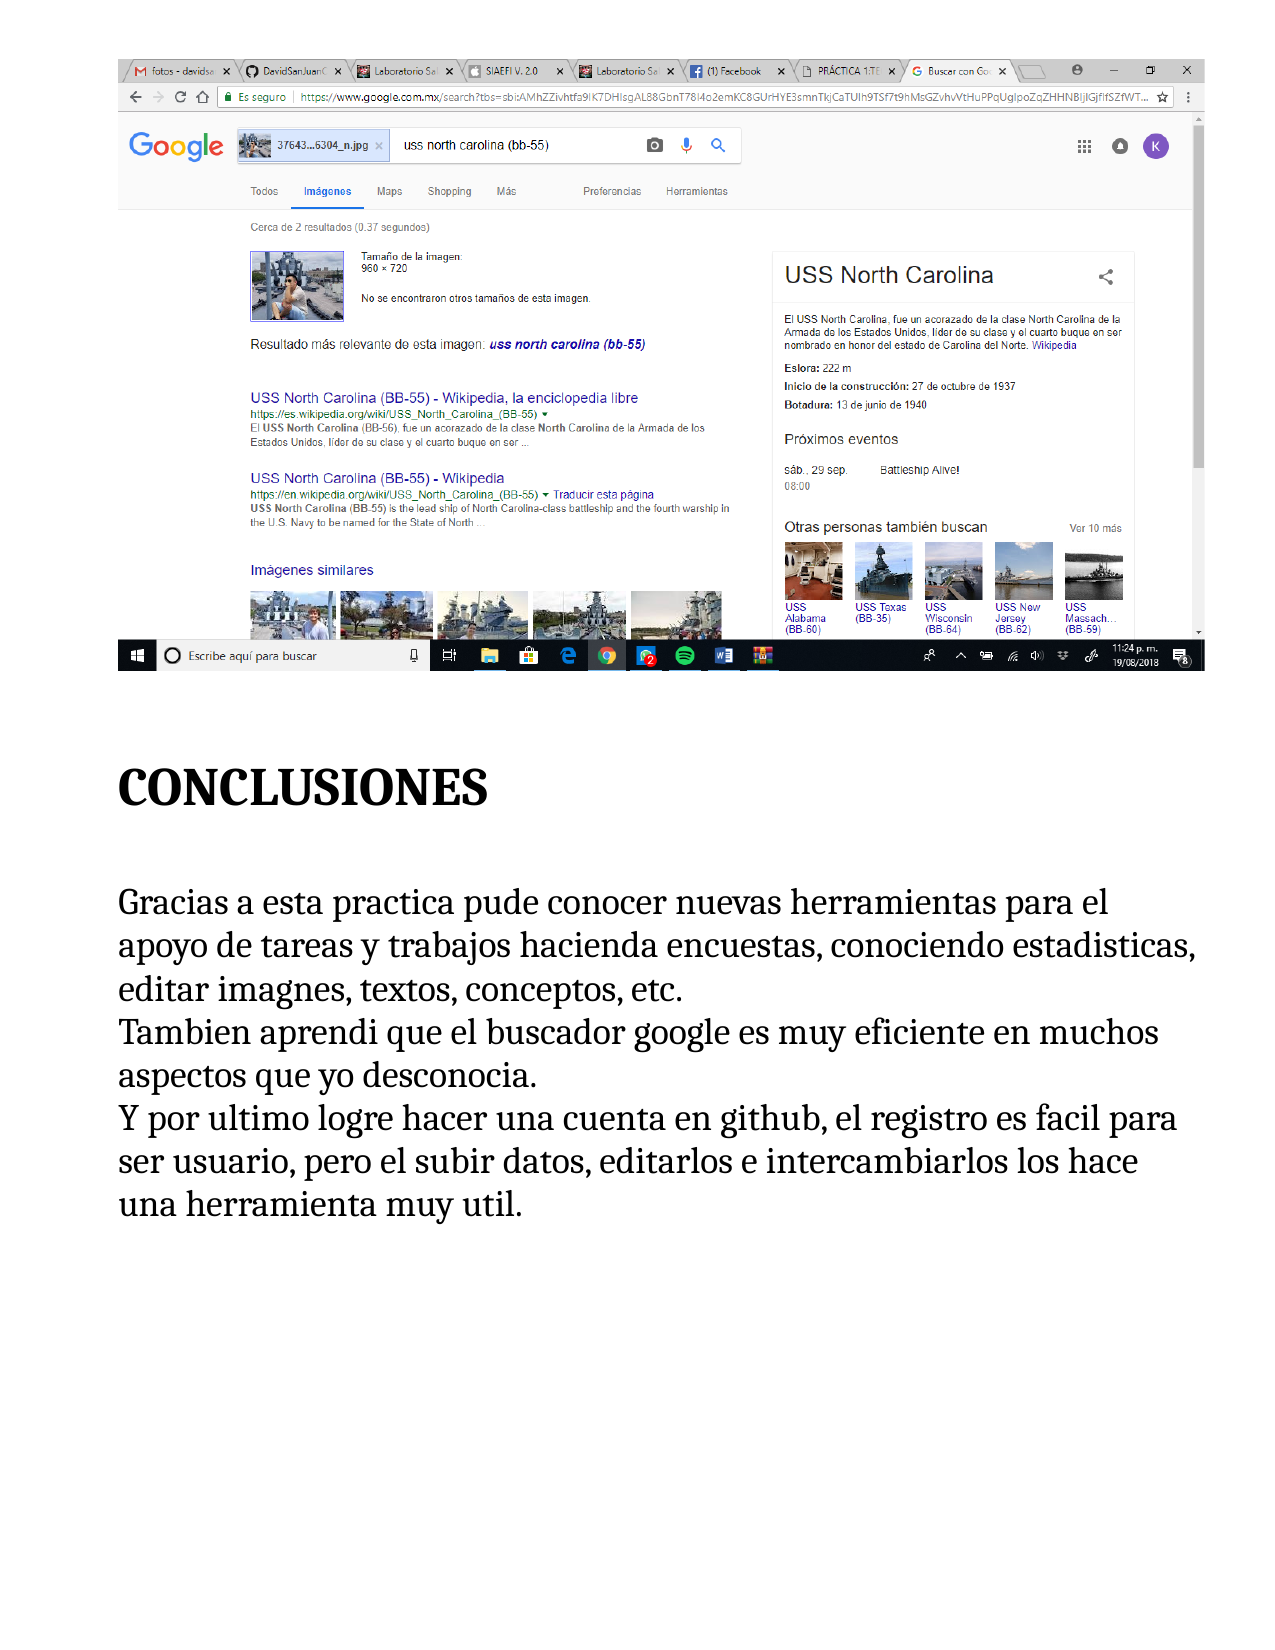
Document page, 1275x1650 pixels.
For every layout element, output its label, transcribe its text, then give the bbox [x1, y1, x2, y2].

text Gracias a esta practica pude conocer nuevas herramientas para el apoyo de tareas y trabajos hacienda encuestas, conociendo estadisticas, editar imagnes, textos, conceptos, etc. [118, 881, 1205, 1010]
text Y por ultimo logre hacer una cuenta en github, el registro es facil para ser usuario, pero el subir datos, editarlos e intercambiarlos los hace una herramienta muy util. [118, 1097, 1205, 1226]
text CONCLUSIONES [118, 756, 1205, 819]
text Tambien aprendi que el buscador google es muy eficiente en muchos aspectos que yo desconocia. [118, 1010, 1205, 1097]
